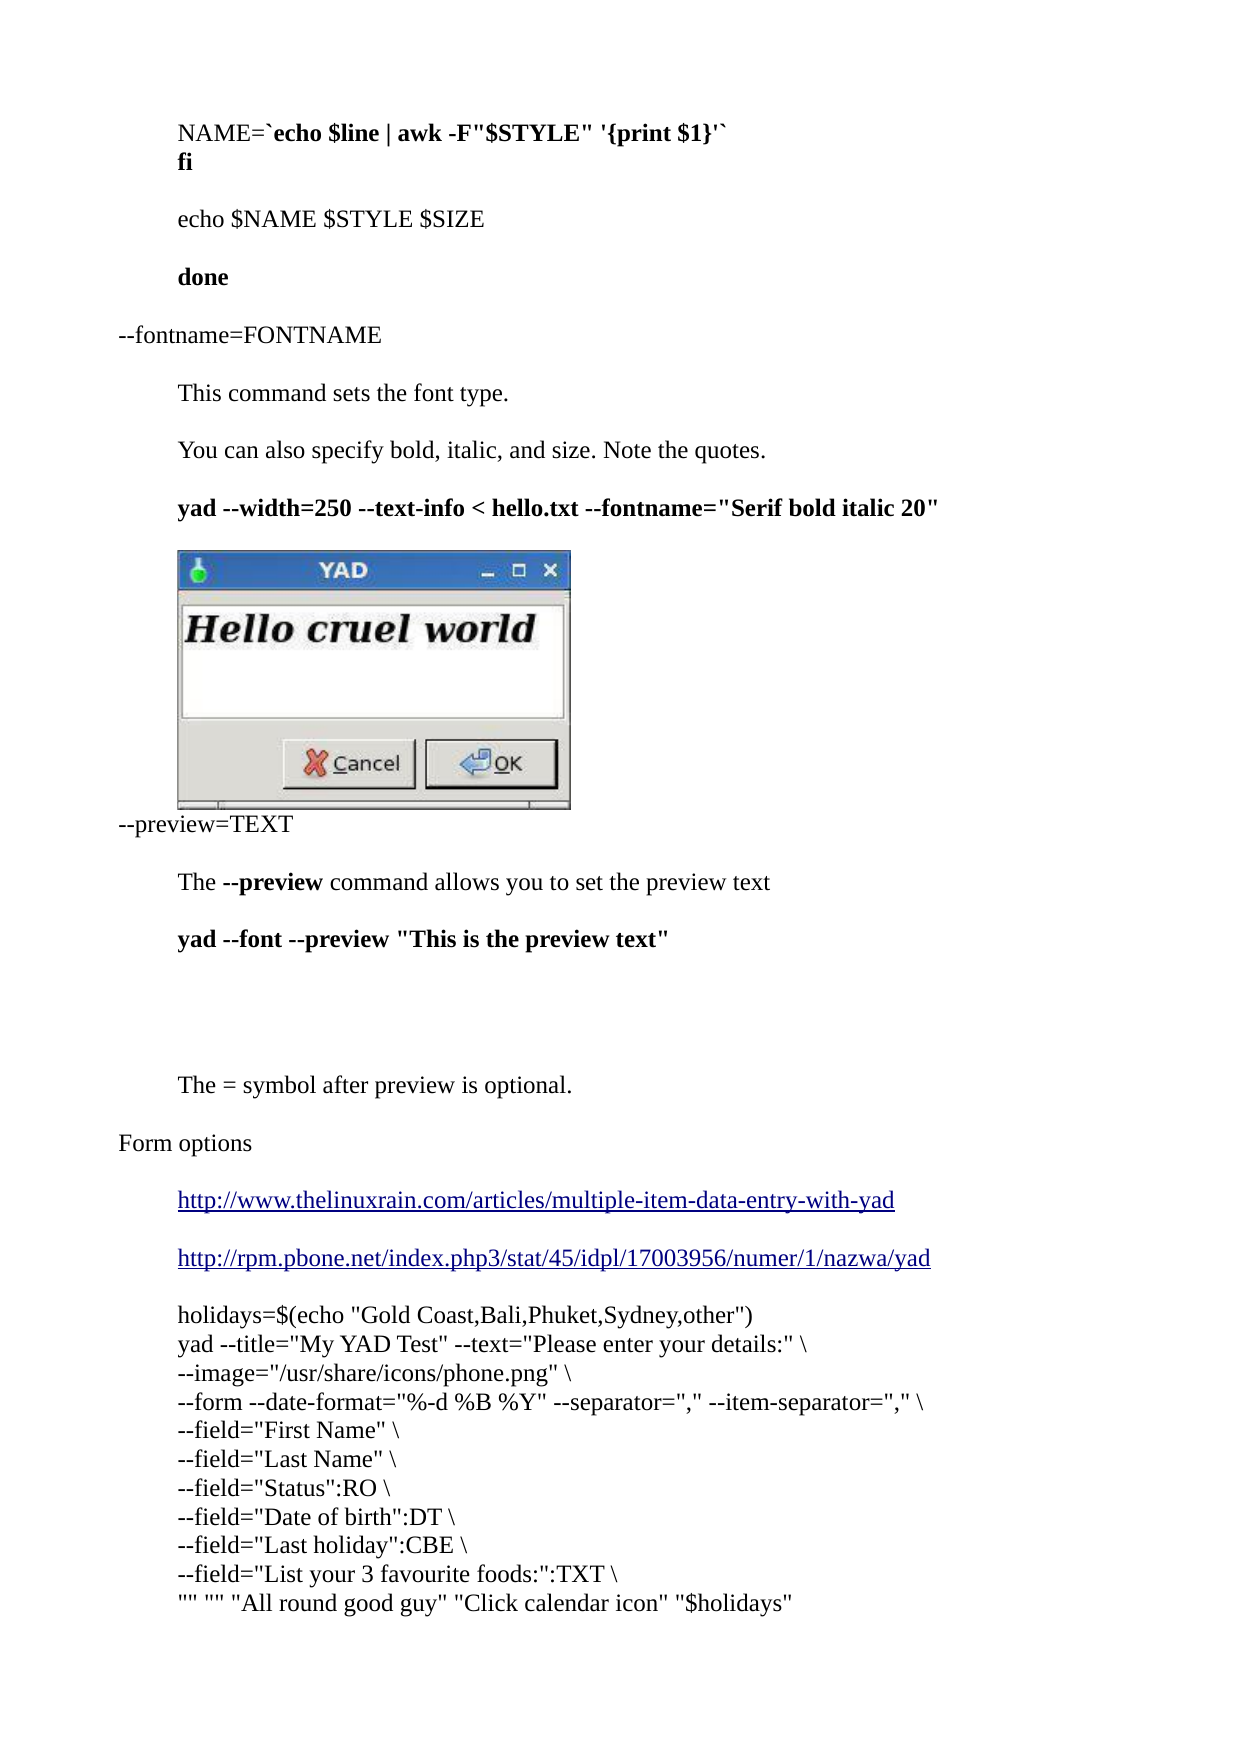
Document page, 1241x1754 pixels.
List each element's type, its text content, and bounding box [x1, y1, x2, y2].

list http://www.thelinuxrain.com/articles/multiple-item-data-entry-with-yad http://rpm.pbone.net/index.php3/stat/45/idpl/17003956/numer/1/nazwa/yad holidays=$(echo "Gold Coast,Bali,Phuket,Sydney,other") yad --title="My YAD Test" --text="Please enter your details:" \ --image="/usr/share/icons/phone.png" \ --form --date-format="%-d %B %Y" --separator="," --item-separator="," \ --field="First Name" \ --field="Last Name" \ --field="Status":RO \ --field="Date of birth":DT \ --field="Last holiday":CBE \ --field="List your 3 favourite foods:":TXT \ "" "" "All round good guy" "Click calendar icon" "$holidays" [177, 1157, 1122, 1617]
list NAME=`echo $line | awk -F"$STYLE" '{print $1}'` fi echo $NAME $STYLE $SIZE done [177, 118, 1122, 291]
subtitle --fontname=FONTNAME [118, 320, 1122, 349]
subtitle Form options [118, 1128, 1122, 1157]
picture [177, 550, 571, 810]
list This command sets the font type. You can also specify bold, italic, and size. Note the quotes. yad --width=250 --text-info < hello.txt --fontname="Serif bold italic 20" [177, 349, 1122, 809]
list The --preview command allows you to set the preview text yad --font --preview "This is the preview text" The = symbol after preview is optional. [177, 838, 1122, 1098]
subtitle --preview=TEXT [118, 809, 1122, 838]
